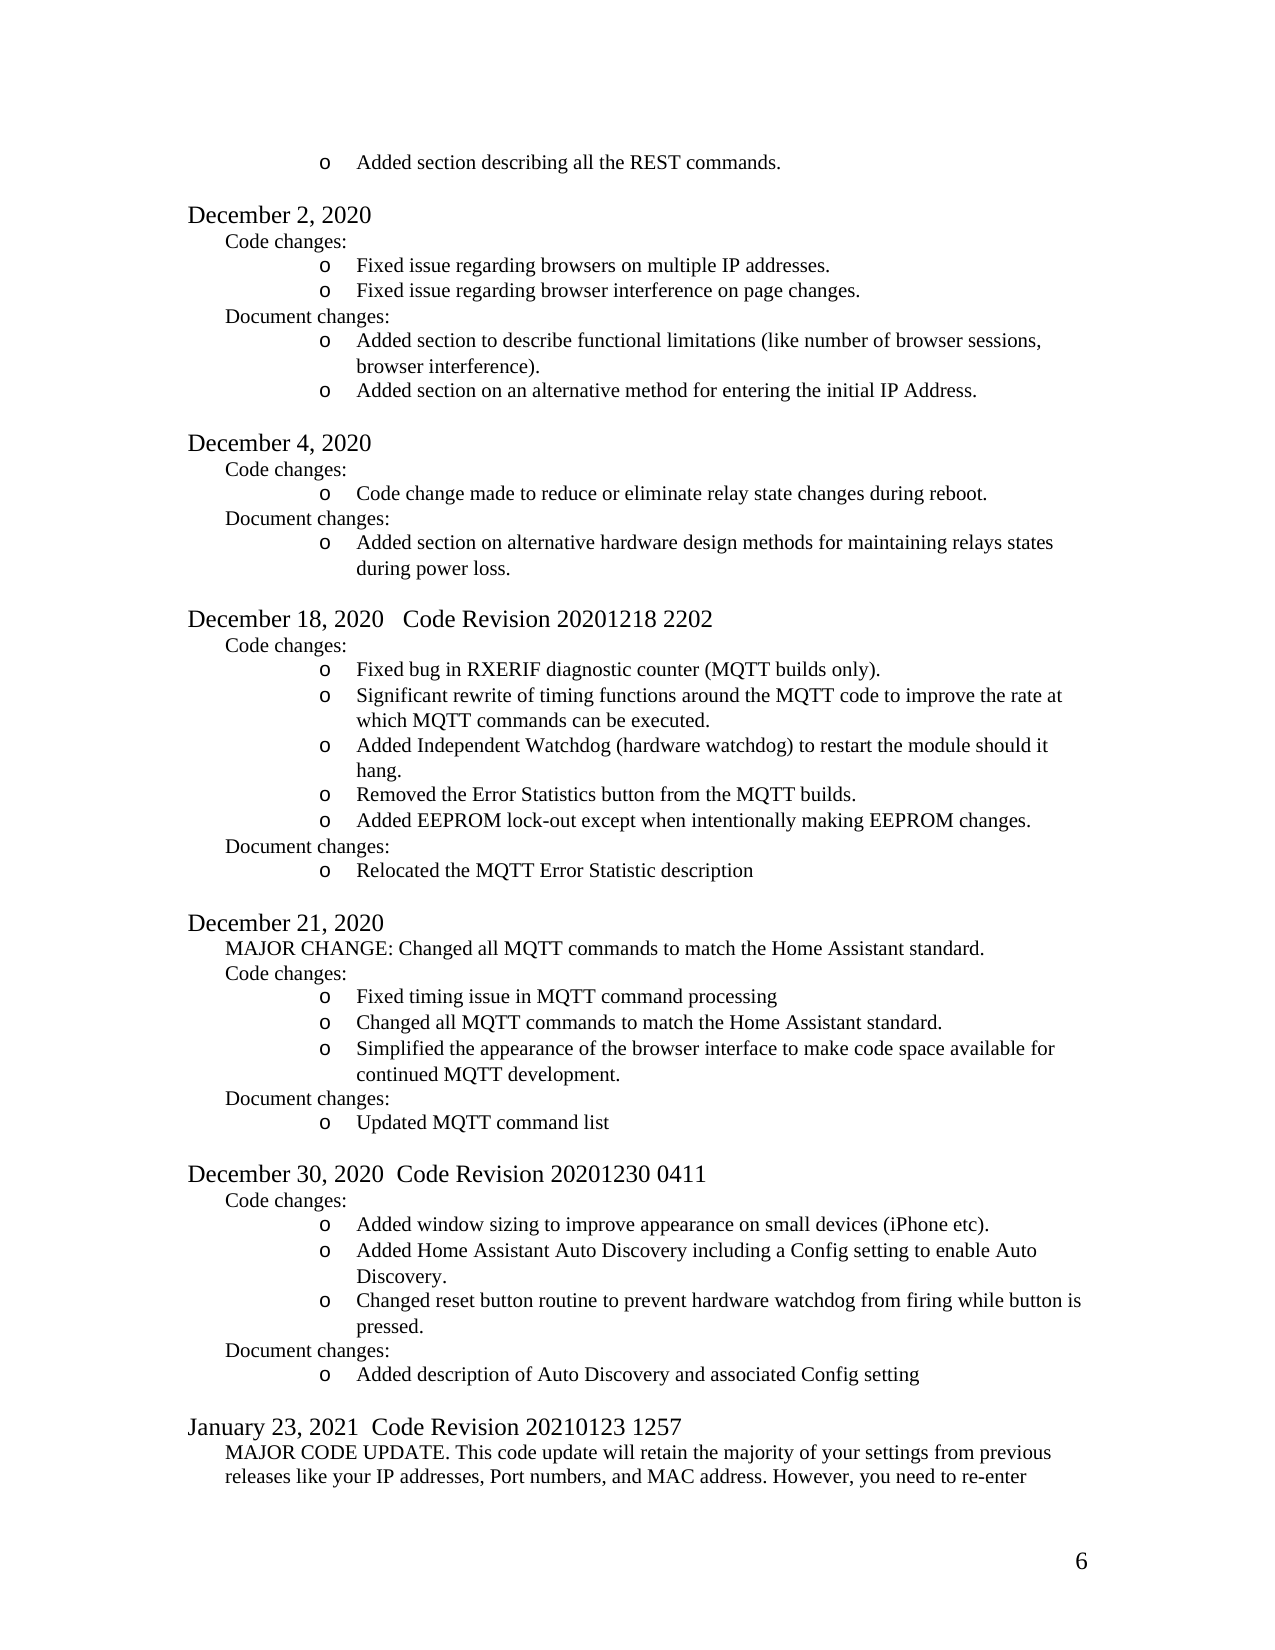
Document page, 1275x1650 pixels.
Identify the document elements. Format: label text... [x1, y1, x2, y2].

text January 23, 2021 Code Revision 20210123 1257 [187, 1412, 1087, 1440]
text Code changes: [225, 228, 1087, 253]
text Document changes: [225, 1086, 1087, 1110]
list Fixed issue regarding browsers on multiple IP addresses. [319, 253, 1087, 278]
list Relocated the MQTT Error Statistic description [319, 858, 1087, 883]
text Code changes: [225, 960, 1087, 984]
text Document changes: [225, 304, 1087, 328]
text Code changes: [225, 1188, 1087, 1212]
list Added section on alternative hardware design methods for maintaining relays states during power loss. [319, 530, 1087, 580]
list Code change made to reduce or eliminate relay state changes during reboot. [319, 481, 1087, 506]
list Added section on an alternative method for entering the initial IP Address. [319, 378, 1087, 404]
list Simplified the appearance of the browser interface to make code space available for continued MQTT development. [319, 1036, 1087, 1086]
list Added EEPROM lock-out except when intentionally making EEPROM changes. [319, 808, 1087, 834]
list Changed reset button routine to prevent hardware watchdog from firing while button is pressed. [319, 1288, 1087, 1338]
text December 21, 2020 [187, 908, 1087, 936]
list Added section to describe functional limitations (like number of browser sessions, browser interference). [319, 328, 1087, 378]
list Fixed issue regarding browser interference on page changes. [319, 278, 1087, 304]
list Fixed timing issue in MQTT command processing [319, 984, 1087, 1010]
list Changed all MQTT commands to match the Home Assistant standard. [319, 1010, 1087, 1036]
list Added section describing all the REST commands. [319, 150, 1087, 176]
text December 30, 2020 Code Revision 20201230 0411 [187, 1159, 1087, 1188]
text December 2, 2020 [187, 200, 1087, 228]
list Updated MQTT command list [319, 1110, 1087, 1136]
text Code changes: [225, 456, 1087, 481]
list Added description of Auto Discovery and associated Config setting [319, 1362, 1087, 1387]
list Added Independent Watchdog (hardware watchdog) to restart the module should it hang. [319, 732, 1087, 782]
text MAJOR CHANGE: Changed all MQTT commands to match the Home Assistant standard. [225, 936, 1087, 960]
list Added window sizing to improve appearance on small devices (iPhone etc). [319, 1212, 1087, 1238]
list Significant rewrite of timing functions around the MQTT code to improve the rate at which MQTT commands can be executed. [319, 683, 1087, 732]
text December 4, 2020 [187, 428, 1087, 456]
text Code changes: [225, 633, 1087, 657]
text MAJOR CODE UPDATE. This code update will retain the majority of your settings from previous releases like your IP addresses, Port numbers, and MAC address. However, you need to re-enter [225, 1440, 1087, 1488]
list Fixed bug in RXERIF diagnostic counter (MQTT builds only). [319, 657, 1087, 683]
list Removed the Error Statistics button from the MQTT builds. [319, 782, 1087, 808]
text Document changes: [225, 506, 1087, 530]
text Document changes: [225, 1338, 1087, 1362]
text December 18, 2020 Code Revision 20201218 2202 [187, 604, 1087, 633]
list Added Home Assistant Auto Discovery including a Config setting to enable Auto Discovery. [319, 1238, 1087, 1288]
text Document changes: [225, 834, 1087, 858]
